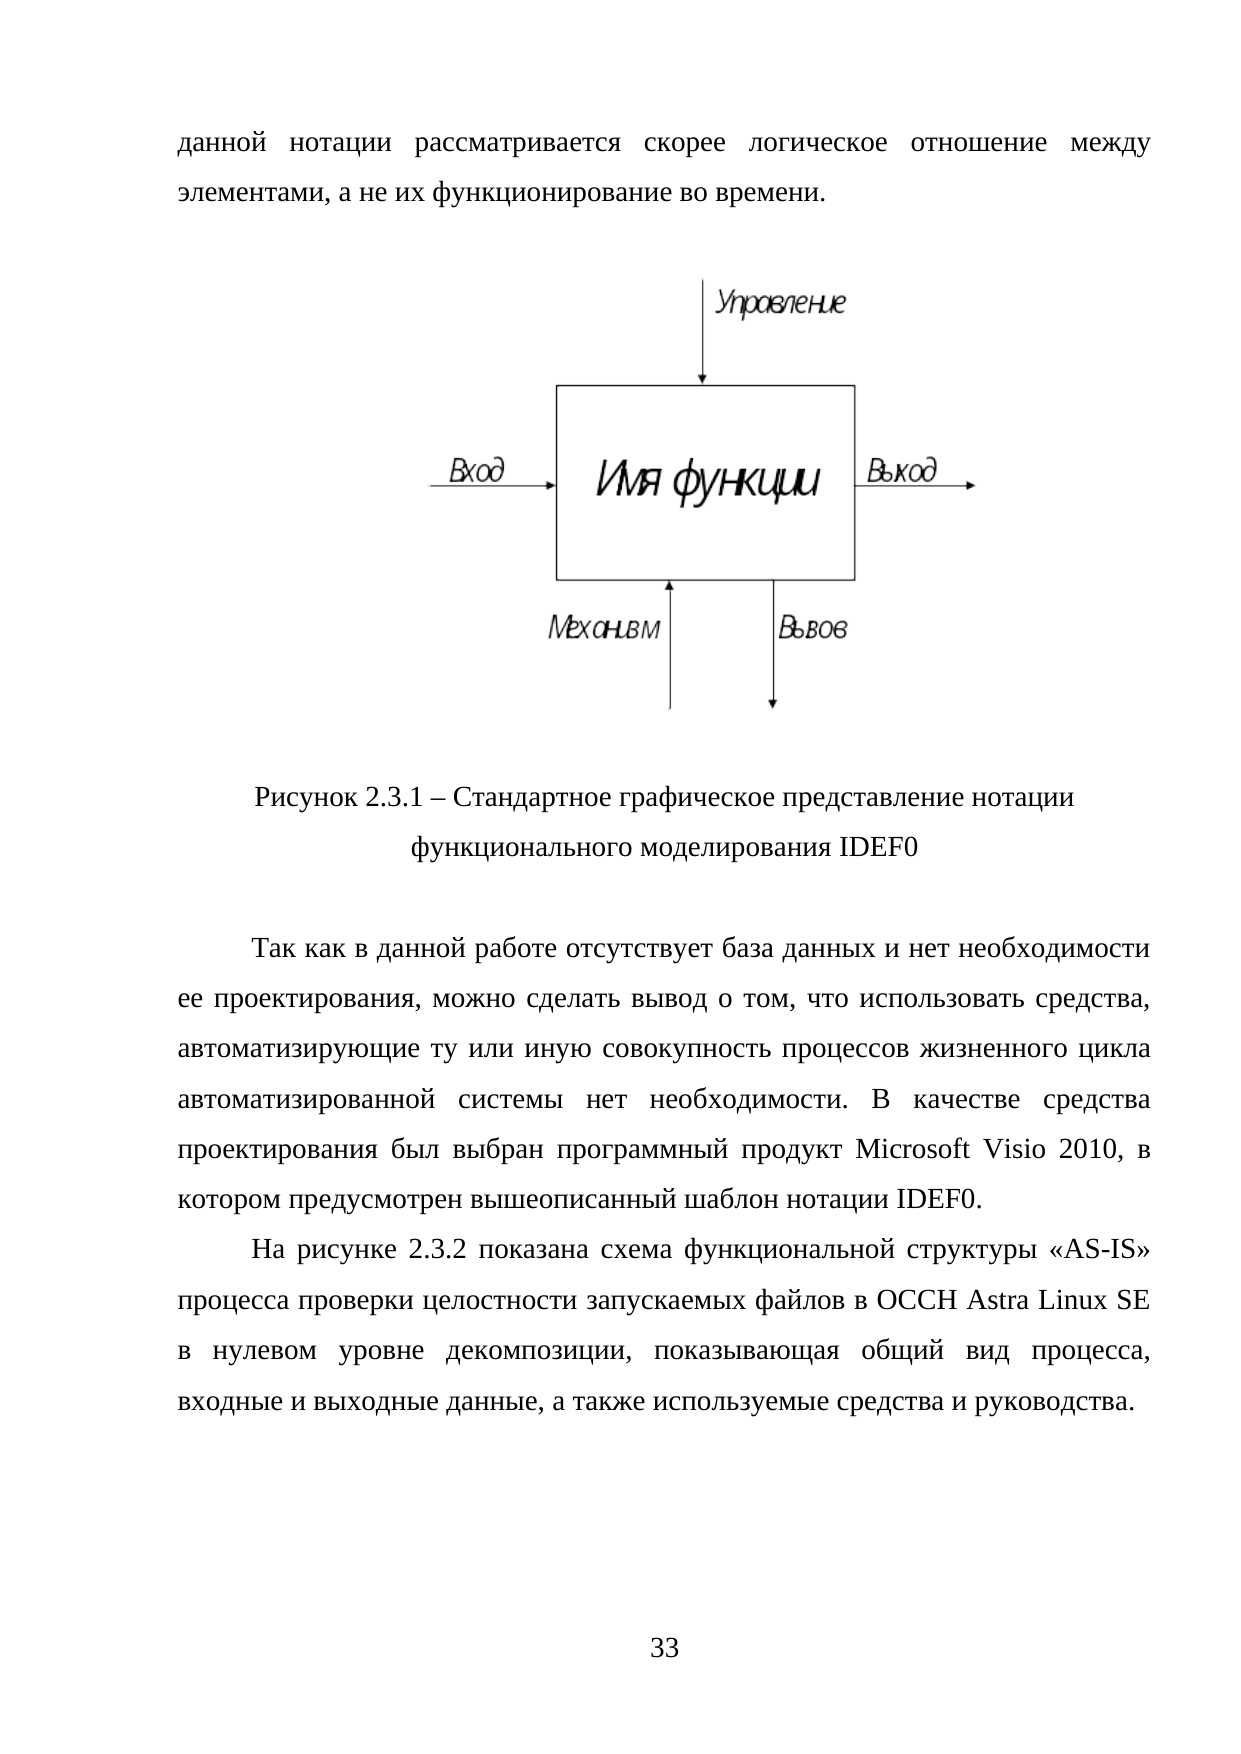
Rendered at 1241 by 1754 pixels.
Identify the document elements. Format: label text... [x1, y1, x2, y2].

text данной нотации рассматривается скорее логическое отношение между элементами, а не их функционирование во времени. [177, 124, 1152, 208]
text На рисунке 2.3.2 показана схема функциональной структуры «AS-IS» процесса проверки целостности запускаемых файлов в ОССН Astra Linux SE в нулевом уровне декомпозиции, показывающая общий вид процесса, входные и выходные данные, а также используемые средства и руководства. [177, 1232, 1152, 1416]
text Рисунок 2.3.1 – Стандартное графическое представление нотации функционального моделирования IDEF0 [177, 779, 1152, 863]
text Так как в данной работе отсутствует база данных и нет необходимости ее проектирования, можно сделать вывод о том, что использовать средства, автоматизирующие ту или иную совокупность процессов жизненного цикла автоматизированной системы нет необходимости. В качестве средства проектирования был выбран программный продукт Microsoft Visio 2010, в котором предусмотрен вышеописанный шаблон нотации IDEF0. [177, 930, 1152, 1215]
